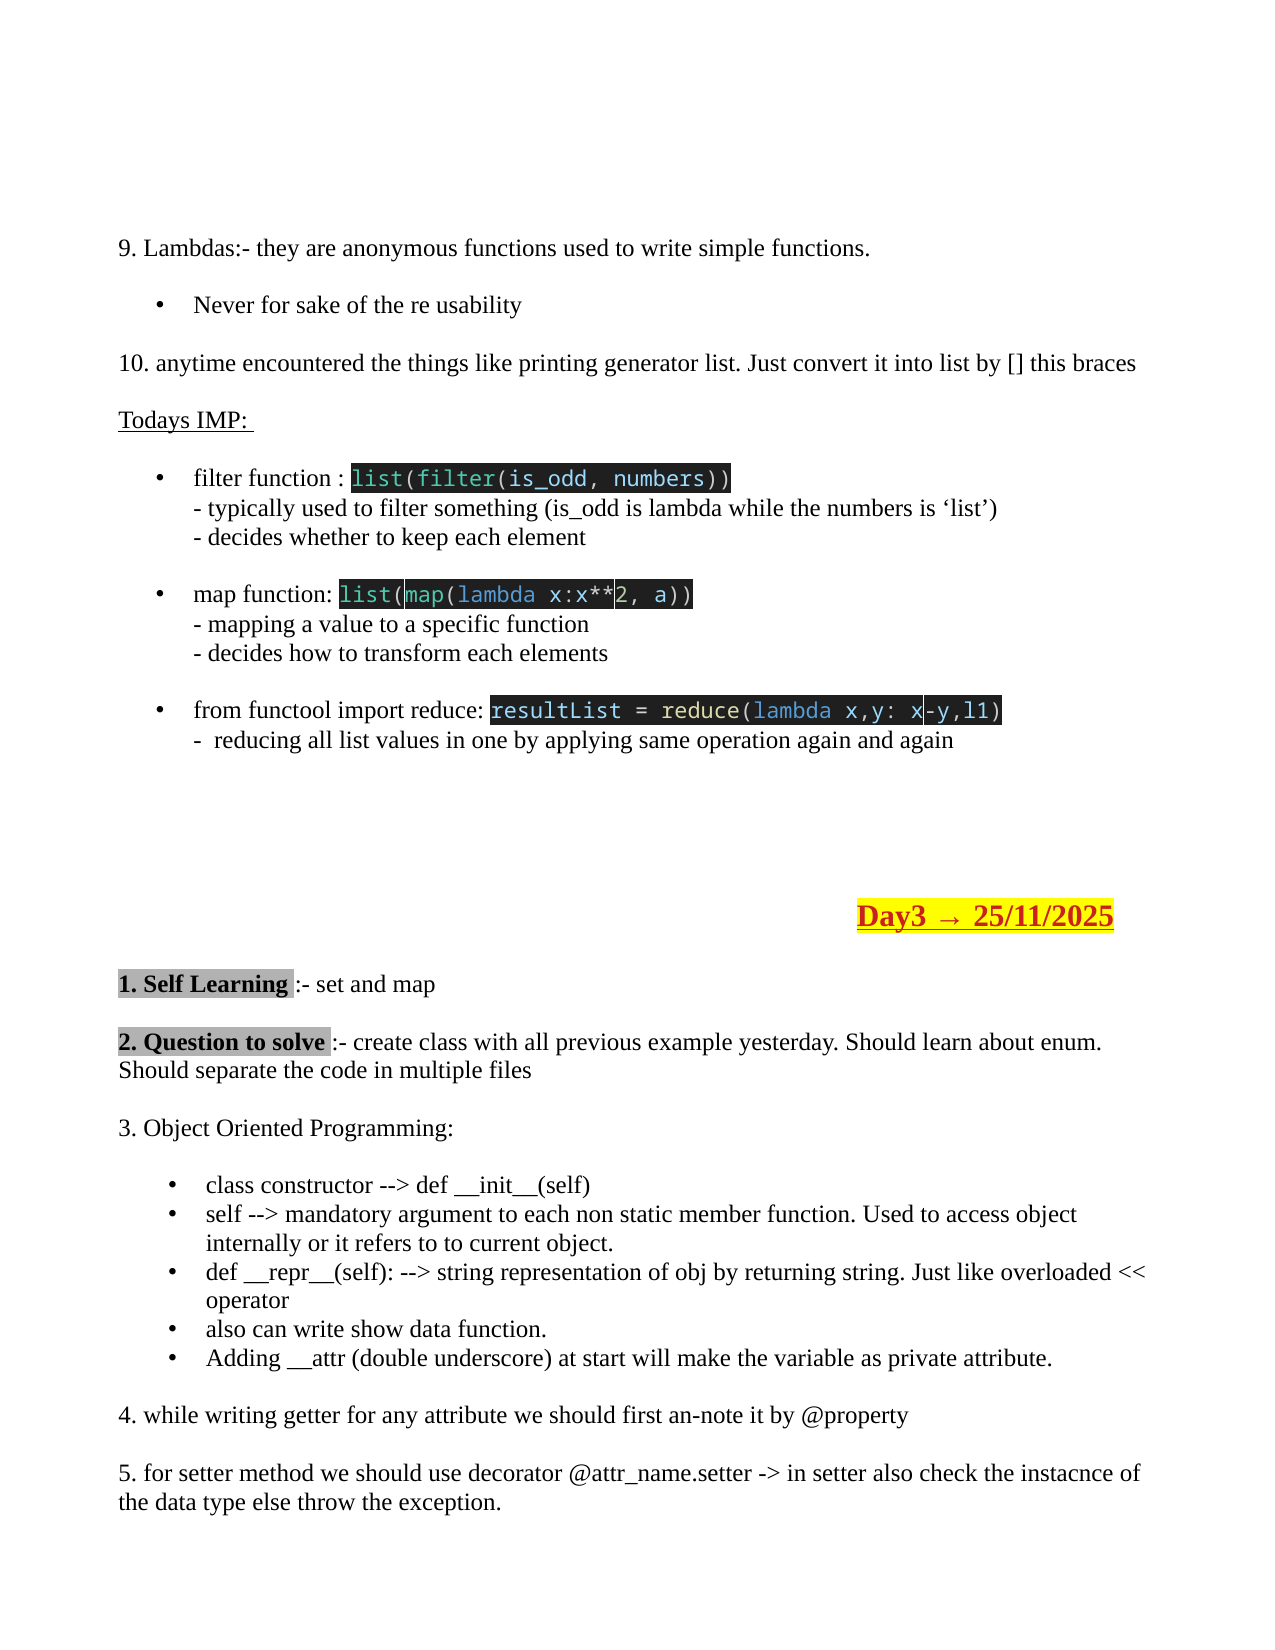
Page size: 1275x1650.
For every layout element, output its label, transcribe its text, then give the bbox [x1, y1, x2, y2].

list also can write show data function. [168, 1314, 1157, 1343]
list Never for sake of the re usability [156, 291, 1157, 319]
list - decides how to transform each elements [156, 638, 1157, 666]
list from functool import reduce: resultList = reduce(lambda x,y: x-y,l1) [156, 695, 1157, 725]
list - decides whether to keep each element [156, 522, 1157, 550]
text 10. anytime encountered the things like printing generator list. Just convert it into list by [] this braces [118, 348, 1157, 377]
list - reducing all list values in one by applying same operation again and again [156, 725, 1157, 754]
text 4. while writing getter for any attribute we should first an-note it by @property [118, 1401, 1157, 1429]
text 9. Lambdas:- they are anonymous functions used to write simple functions. [118, 233, 1157, 262]
list class constructor --> def __init__(self) [168, 1171, 1157, 1199]
text 3. Object Oriented Programming: [118, 1113, 1157, 1142]
list self --> mandatory argument to each non static member function. Used to access object internally or it refers to to current object. [168, 1199, 1157, 1257]
list - mapping a value to a specific function [156, 609, 1157, 638]
text Todays IMP: [118, 406, 1157, 434]
text 5. for setter method we should use decorator @attr_name.setter -> in setter also check the instacnce of the data type else throw the exception. [118, 1458, 1157, 1516]
text 1. Self Learning :- set and map [118, 969, 1157, 998]
list Adding __attr (double underscore) at start will make the variable as private attribute. [168, 1343, 1157, 1372]
list map function: list(map(lambda x:x**2, a)) [156, 579, 1157, 609]
text Day3 → 25/11/2025 [118, 897, 1157, 933]
list def __repr__(self): --> string representation of obj by returning string. Just like overloaded << operator [168, 1257, 1157, 1314]
text 2. Question to solve :- create class with all previous example yesterday. Should learn about enum. Should separate the code in multiple files [118, 1027, 1157, 1084]
list filter function : list(filter(is_odd, numbers)) [156, 463, 1157, 493]
list - typically used to filter something (is_odd is lambda while the numbers is ‘list’) [156, 493, 1157, 522]
